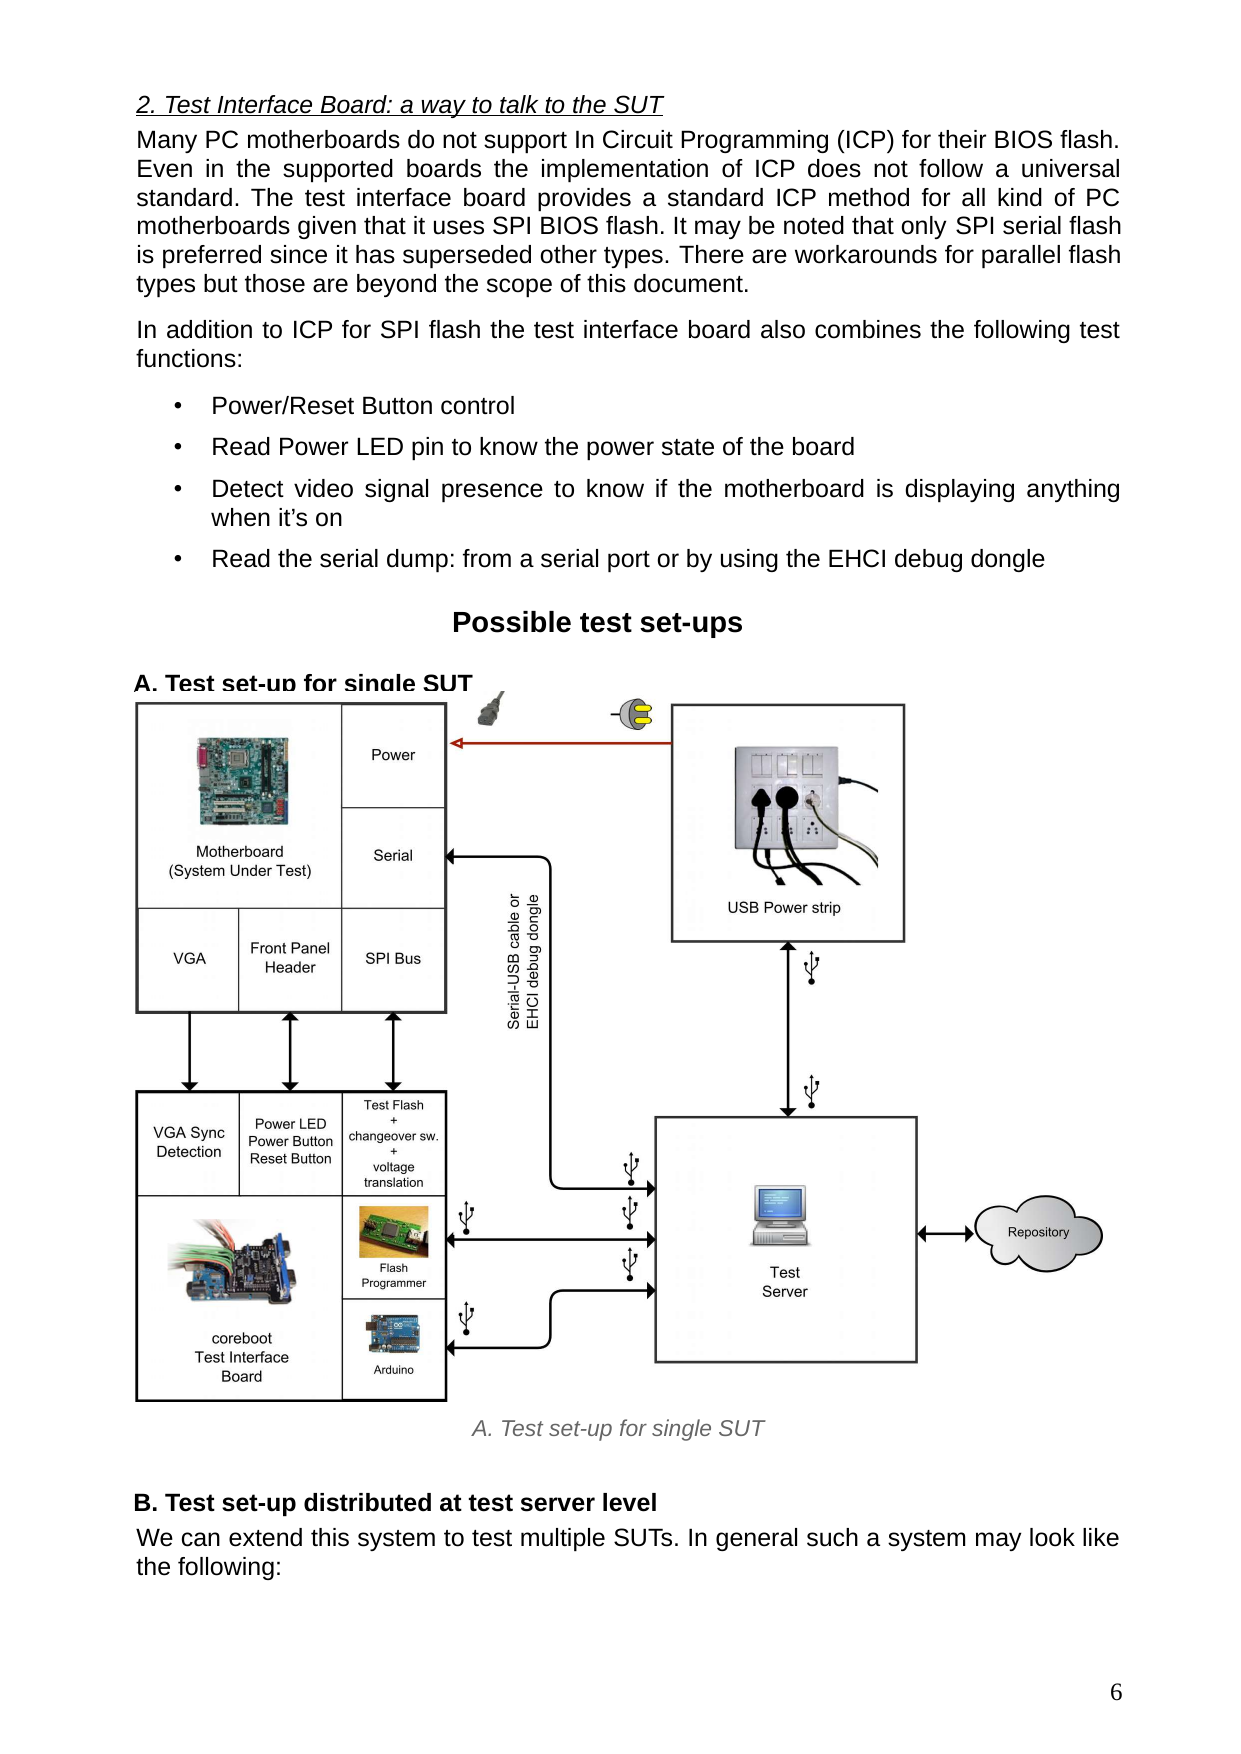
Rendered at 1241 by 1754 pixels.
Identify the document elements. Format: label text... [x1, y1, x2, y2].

subtitle 2. Test Interface Board: a way to talk to the SUT [136, 90, 1122, 119]
list Power/Reset Button control [174, 391, 1122, 420]
subtitle A. Test set-up for single SUT [133, 669, 1122, 698]
list Read the serial dump: from a serial port or by using the EHCI debug dongle [174, 544, 1122, 573]
subtitle [135, 1441, 1103, 1487]
text A. Test set-up for single SUT [135, 1402, 1103, 1441]
text We can extend this system to test multiple SUTs. In general such a system may look like the following: [136, 1523, 1122, 1580]
list Detect video signal presence to know if the motherboard is displaying anything when it’s on [174, 474, 1122, 531]
text In addition to ICP for SPI flash the test interface board also combines the following test functions: [136, 316, 1122, 373]
subtitle Possible test set-ups [130, 605, 1065, 638]
list Read Power LED pin to know the power state of the board [174, 432, 1122, 461]
picture [135, 691, 1103, 1402]
text Many PC motherboards do not support In Circuit Programming (ICP) for their BIOS flash. Even in the supported boards the implementation of ICP does not follow a universal standard. The test interface board provides a standard ICP method for all kind of PC motherboards given that it uses SPI BIOS flash. It may be noted that only SPI serial flash is preferred since it has superseded other types. There are workarounds for parallel flash types but those are beyond the scope of this document. [136, 125, 1122, 297]
subtitle B. Test set-up distributed at test server level [133, 717, 1122, 1516]
